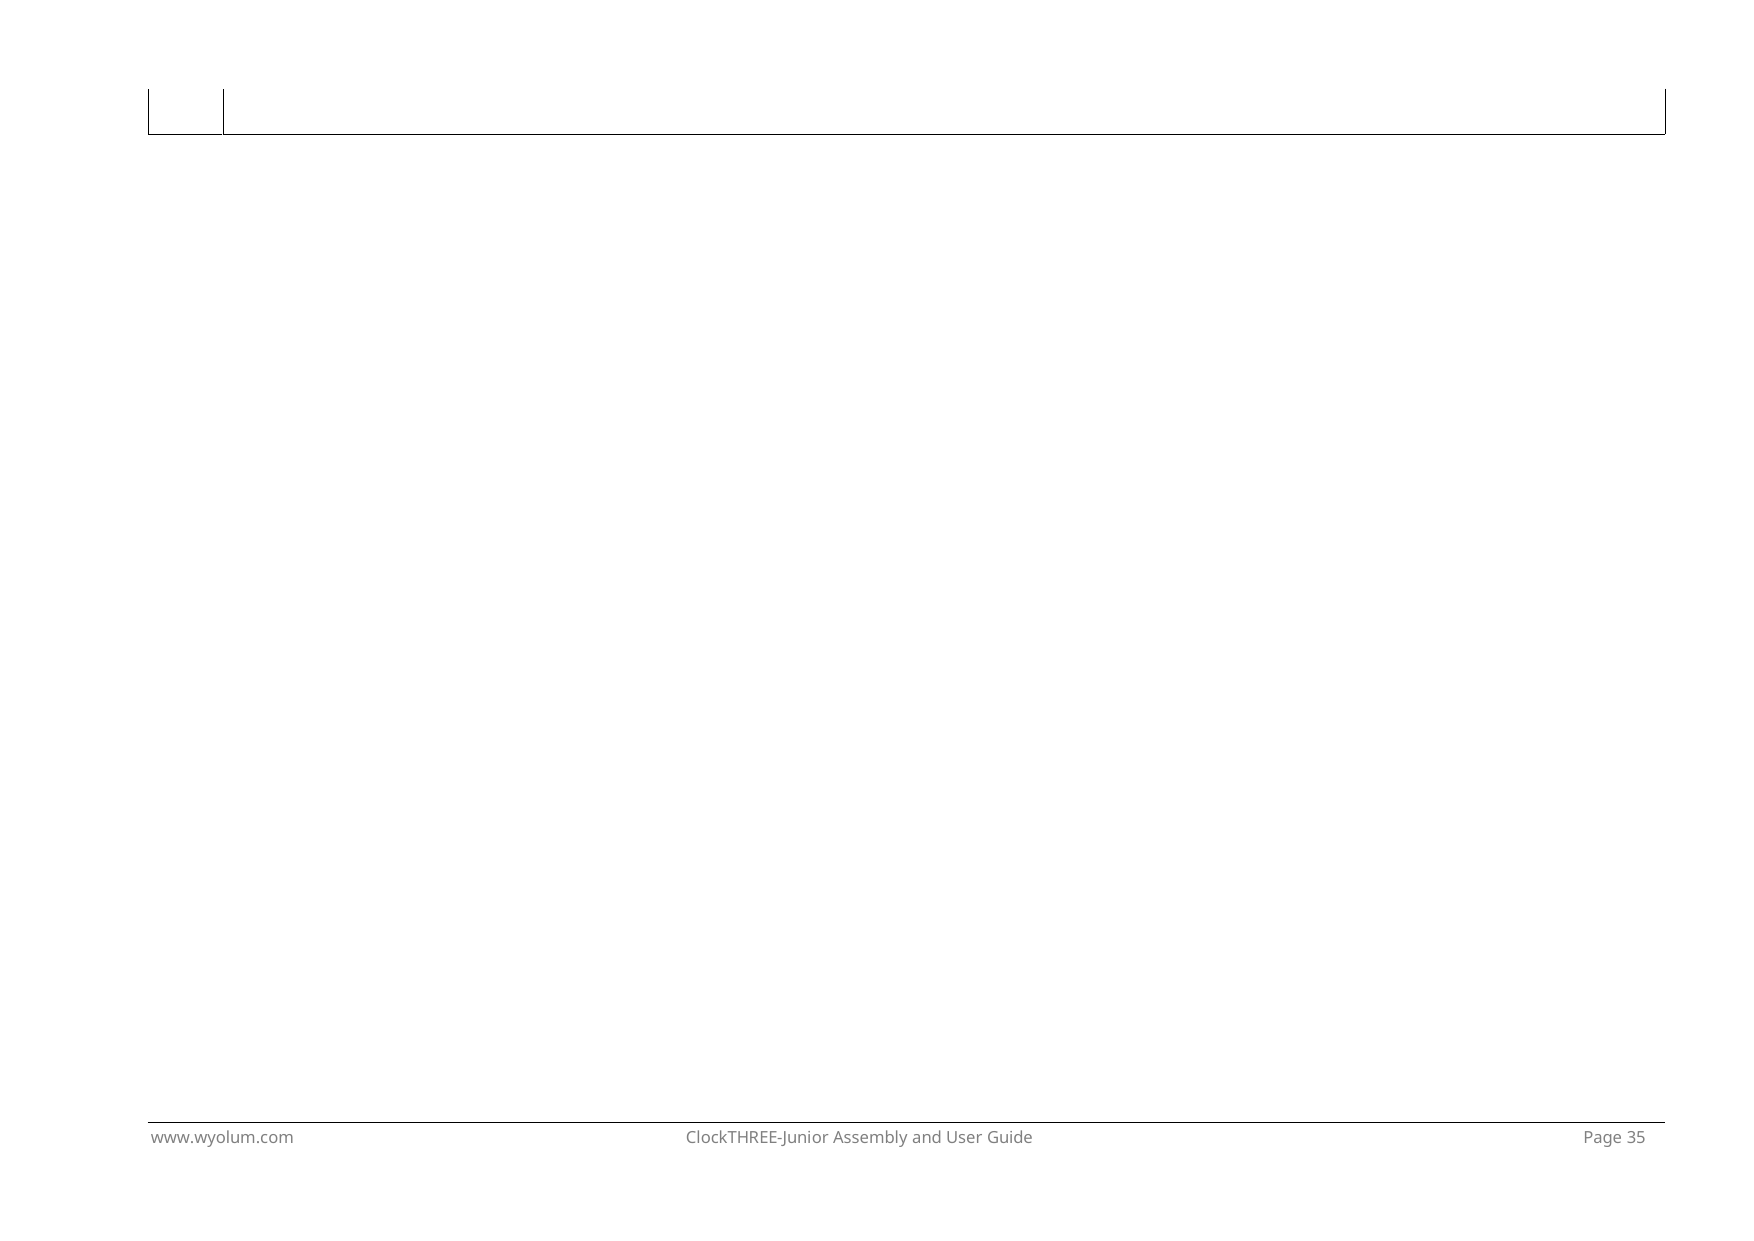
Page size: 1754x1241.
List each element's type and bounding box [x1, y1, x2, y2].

table_cell [149, 89, 222, 134]
table_cell [224, 89, 1665, 134]
